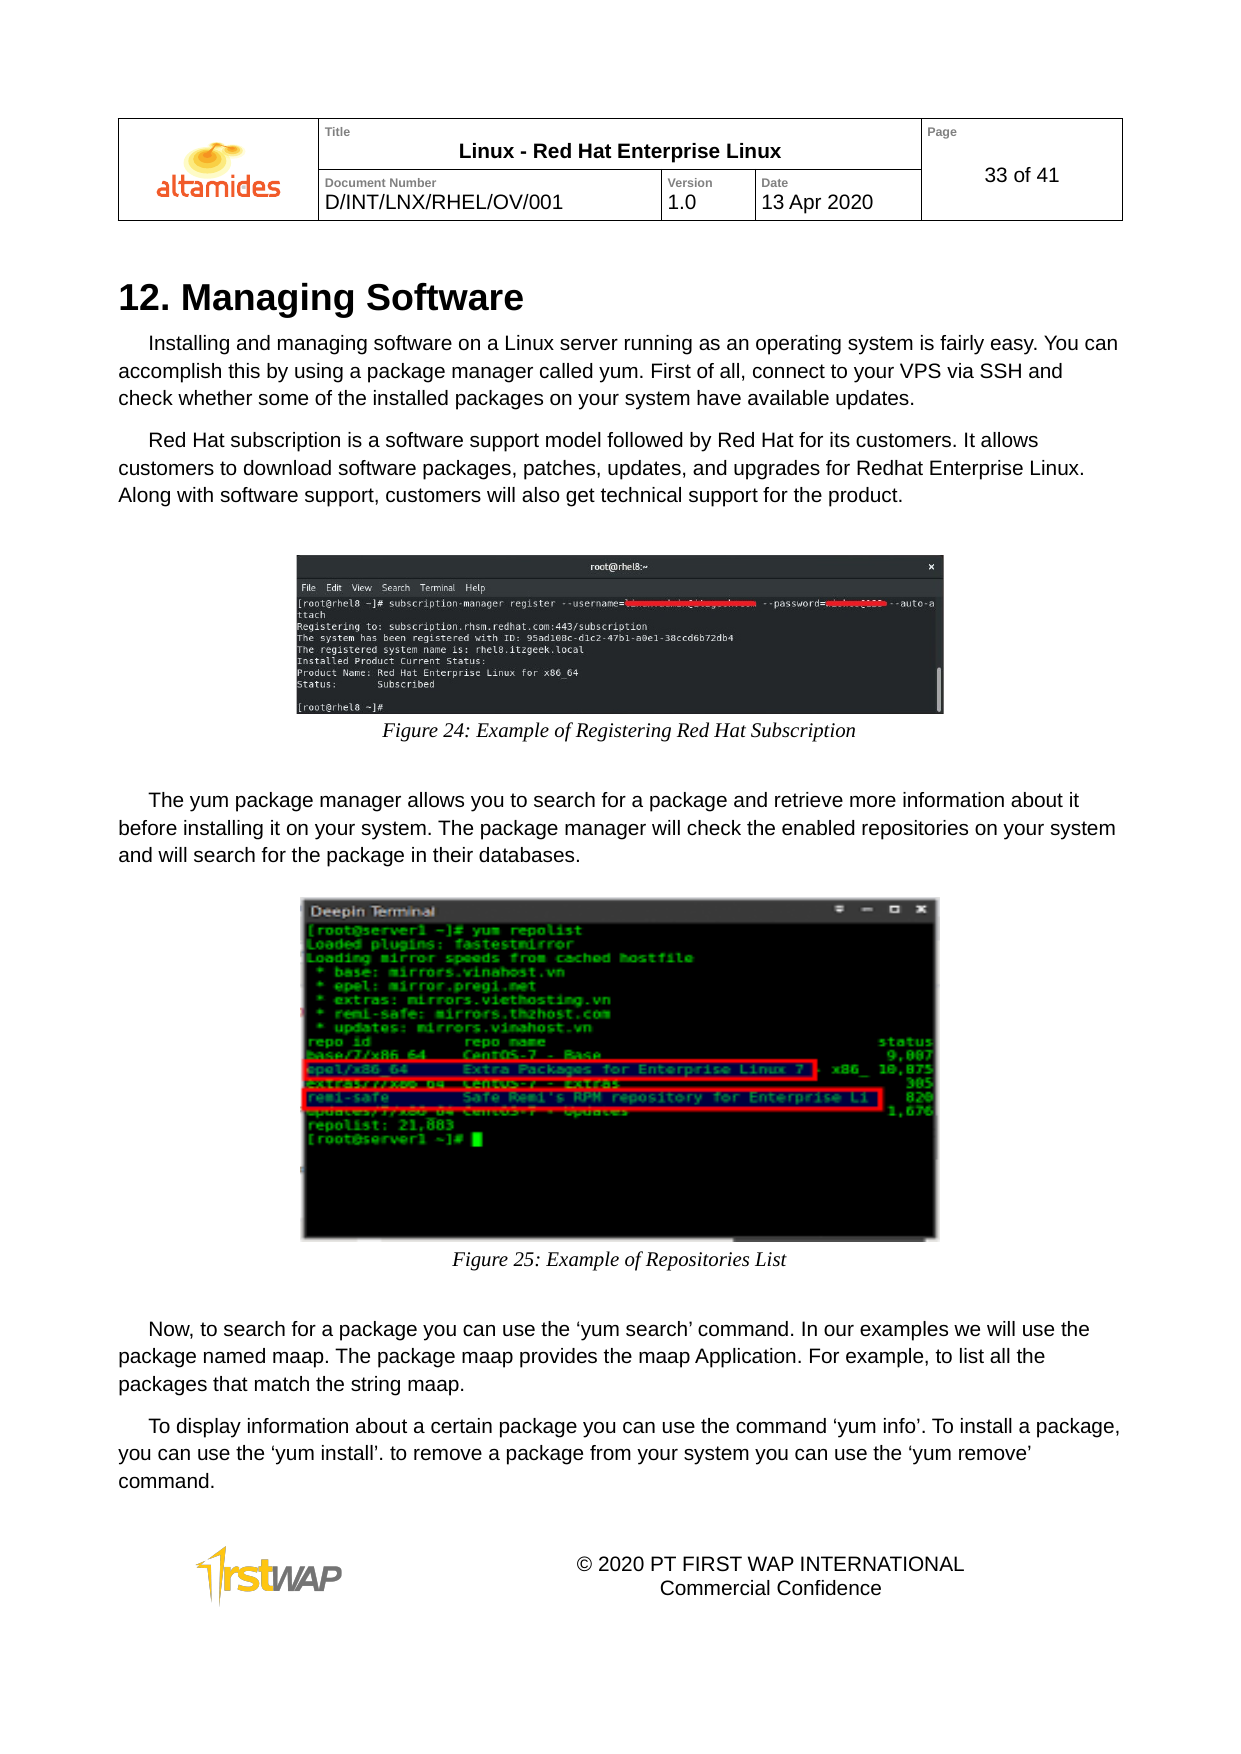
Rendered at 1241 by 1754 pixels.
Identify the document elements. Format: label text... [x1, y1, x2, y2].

text Red Hat subscription is a software support model followed by Red Hat for its customers. It allows customers to download software packages, patches, updates, and upgrades for Redhat Enterprise Linux. Along with software support, customers will also get technical support for the product. [118, 428, 1122, 507]
picture [195, 1546, 342, 1607]
text Figure 24: Example of Registering Red Hat Subscription [297, 714, 943, 742]
text To display information about a certain package you can use the command ‘yum info’. To install a package, you can use the ‘yum install’. to remove a package from your system you can use the ‘yum remove’ command. [118, 1413, 1122, 1492]
text Now, to search for a package you can use the ‘yum search’ command. In our examples we will use the package named maap. The package maap provides the maap Application. For example, to list all the packages that match the string maap. [118, 1316, 1122, 1395]
picture [296, 555, 944, 714]
subtitle Managing Software [118, 275, 1122, 318]
text Figure 25: Example of Repositories List [300, 1242, 940, 1271]
picture [300, 897, 940, 1242]
text The yum package manager allows you to search for a package and retrieve more information about it before installing it on your system. The package manager will check the enabled repositories on your system and will search for the package in their databases. [118, 788, 1122, 867]
text Installing and managing software on a Linux server running as an operating system is fairly easy. You can accomplish this by using a package manager called yum. First of all, connect to your VPS via SSH and check whether some of the installed packages on your system have available updates. [118, 331, 1122, 410]
